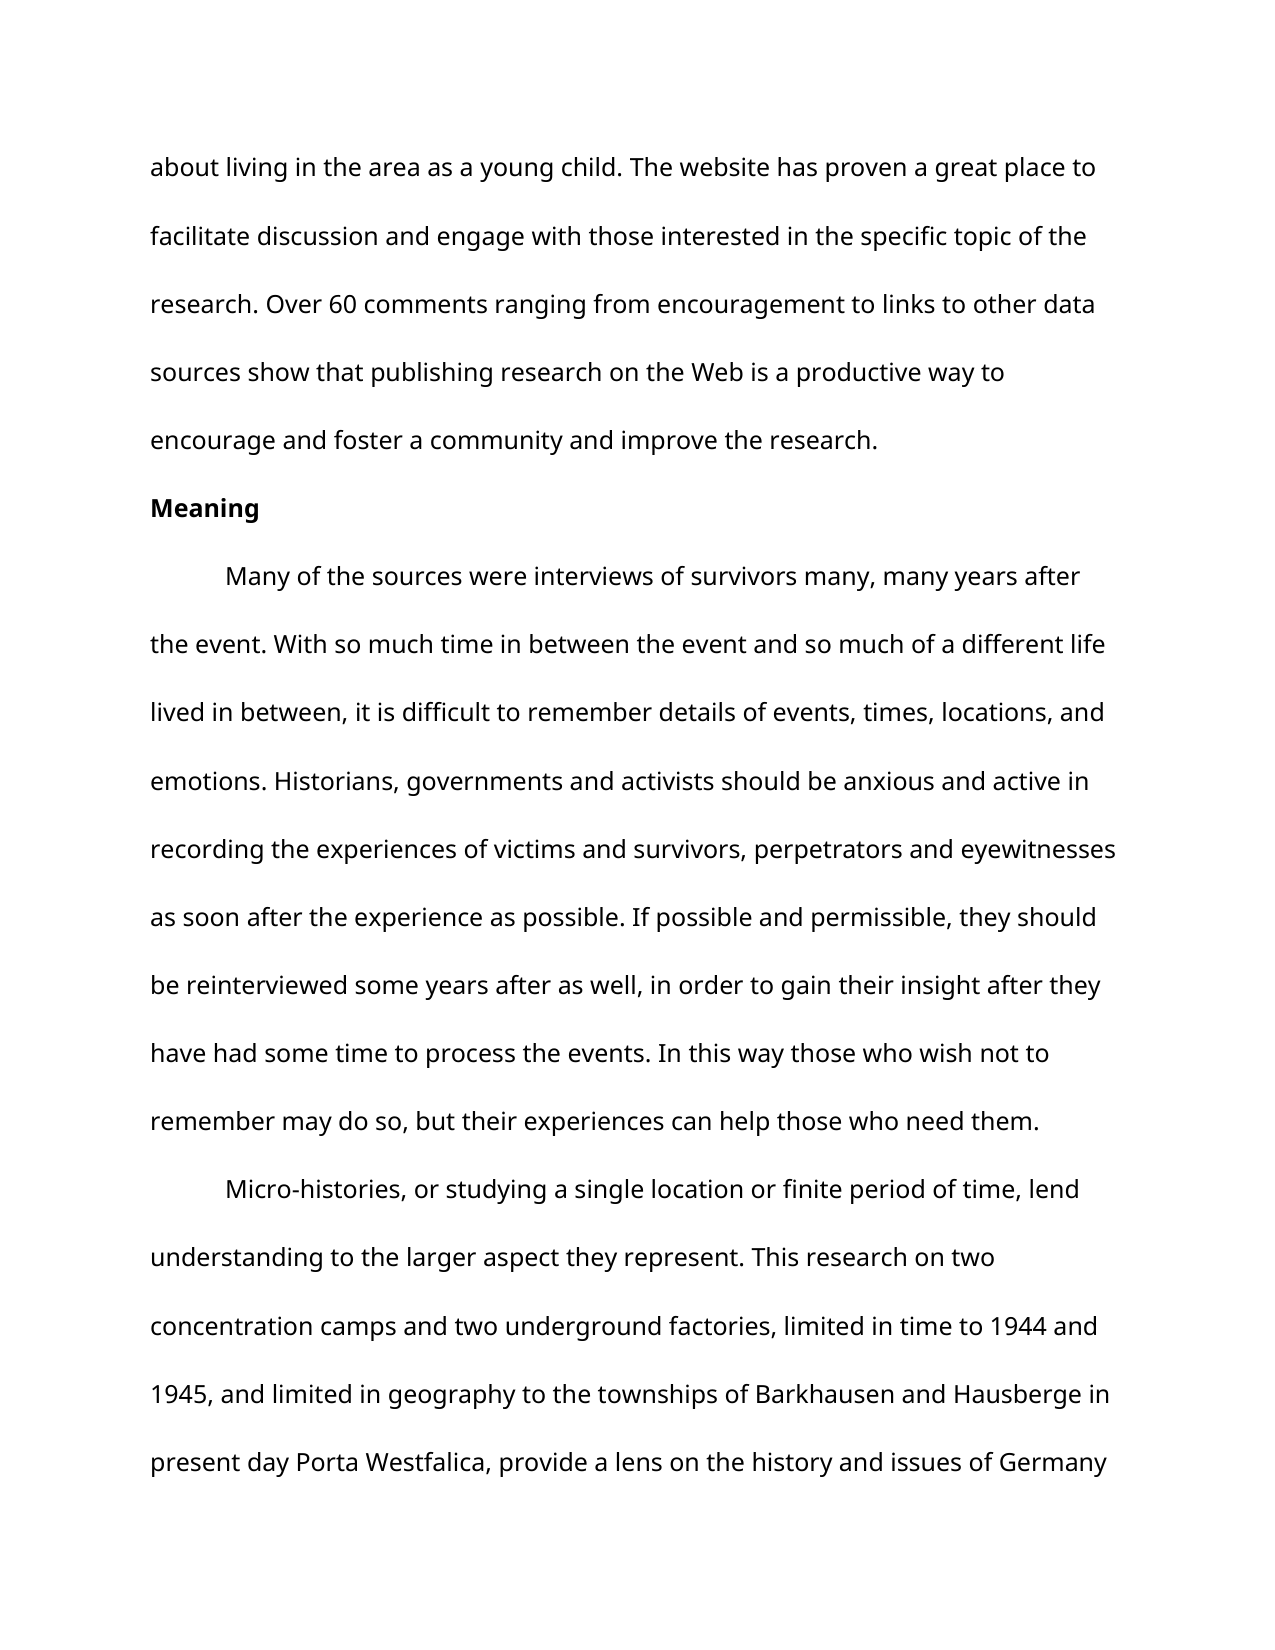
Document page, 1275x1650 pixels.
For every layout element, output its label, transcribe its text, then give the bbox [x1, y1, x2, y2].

text Many of the sources were interviews of survivors many, many years after the event. With so much time in between the event and so much of a different life lived in between, it is difficult to remember details of events, times, locations, and emotions. Historians, governments and activists should be anxious and active in recording the experiences of victims and survivors, perpetrators and eyewitnesses as soon after the experience as possible. If possible and permissible, they should be reinterviewed some years after as well, in order to gain their insight after they have had some time to process the events. In this way those who wish not to remember may do so, but their experiences can help those who need them. [150, 559, 1125, 1138]
text Micro-histories, or studying a single location or finite period of time, lend understanding to the larger aspect they represent. This research on two concentration camps and two underground factories, limited in time to 1944 and 1945, and limited in geography to the townships of Barkhausen and Hausberge in present day Porta Westfalica, provide a lens on the history and issues of Germany [150, 1172, 1125, 1478]
text Meaning [150, 491, 1125, 525]
text about living in the area as a young child. The website has proven a great place to facilitate discussion and engage with those interested in the specific topic of the research. Over 60 comments ranging from encouragement to links to other data sources show that publishing research on the Web is a productive way to encourage and foster a community and improve the research. [150, 150, 1125, 457]
